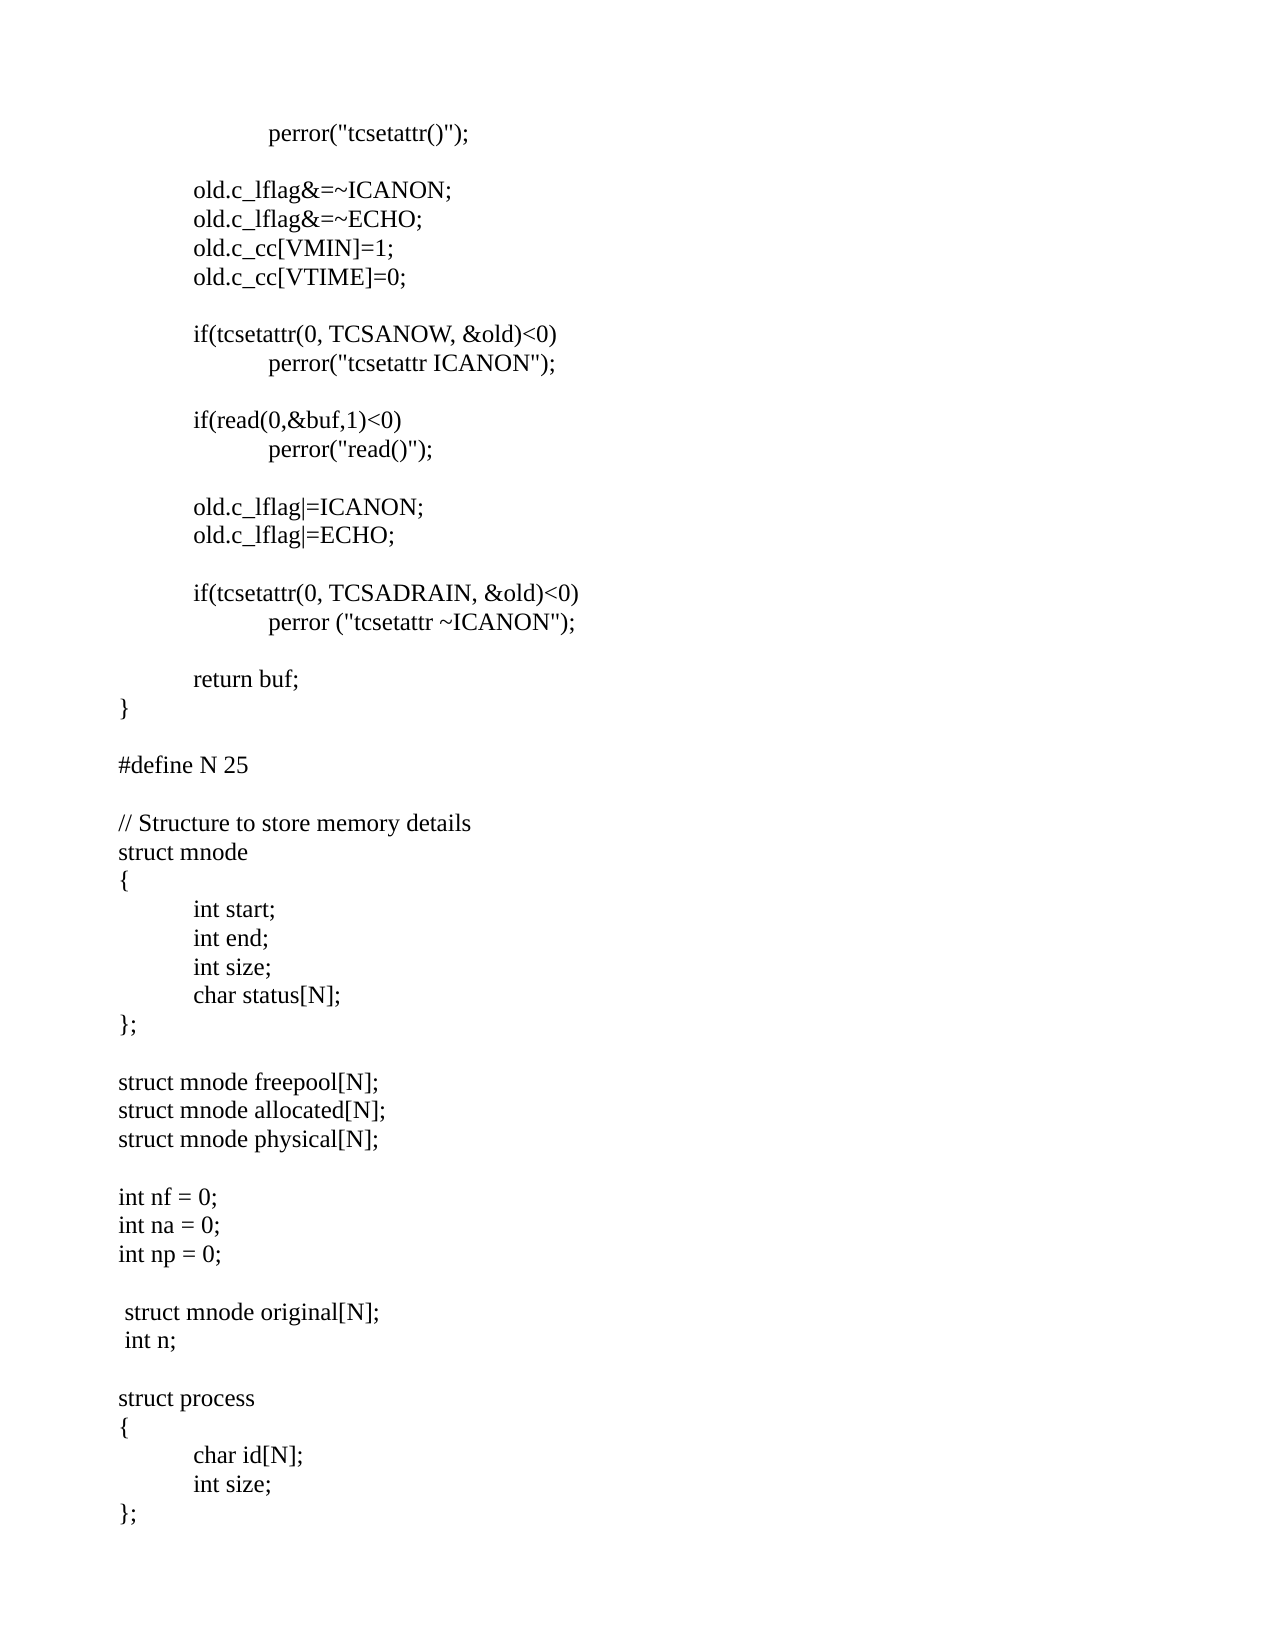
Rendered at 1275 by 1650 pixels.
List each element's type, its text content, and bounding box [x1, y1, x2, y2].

text old.c_lflag|=ECHO; [118, 521, 1157, 549]
text old.c_lflag|=ICANON; [118, 492, 1157, 521]
text struct mnode original[N]; [118, 1297, 1157, 1326]
text int size; [118, 1469, 1157, 1498]
text }; [118, 1009, 1157, 1038]
text perror("read()"); [118, 434, 1157, 463]
text #define N 25 [118, 751, 1157, 779]
text if(read(0,&buf,1)<0) [118, 406, 1157, 434]
text char id[N]; [118, 1441, 1157, 1469]
text struct mnode freepool[N]; [118, 1067, 1157, 1096]
text // Structure to store memory details [118, 808, 1157, 837]
text struct mnode physical[N]; [118, 1124, 1157, 1153]
text perror("tcsetattr()"); [118, 118, 1157, 147]
text return buf; [118, 664, 1157, 693]
text int n; [118, 1326, 1157, 1354]
text int end; [118, 923, 1157, 952]
text { [118, 1412, 1157, 1441]
text struct process [118, 1383, 1157, 1412]
text struct mnode [118, 837, 1157, 866]
text } [118, 693, 1157, 722]
text old.c_cc[VMIN]=1; [118, 233, 1157, 262]
text struct mnode allocated[N]; [118, 1096, 1157, 1124]
text int size; [118, 952, 1157, 981]
text int start; [118, 894, 1157, 923]
text int nf = 0; [118, 1182, 1157, 1211]
text if(tcsetattr(0, TCSADRAIN, &old)<0) [118, 578, 1157, 607]
text if(tcsetattr(0, TCSANOW, &old)<0) [118, 319, 1157, 348]
text int na = 0; [118, 1211, 1157, 1239]
text old.c_lflag&=~ECHO; [118, 204, 1157, 233]
text perror ("tcsetattr ~ICANON"); [118, 607, 1157, 636]
text char status[N]; [118, 981, 1157, 1009]
text old.c_cc[VTIME]=0; [118, 262, 1157, 291]
text perror("tcsetattr ICANON"); [118, 348, 1157, 377]
text }; [118, 1498, 1157, 1527]
text old.c_lflag&=~ICANON; [118, 176, 1157, 204]
text { [118, 866, 1157, 894]
text int np = 0; [118, 1239, 1157, 1268]
